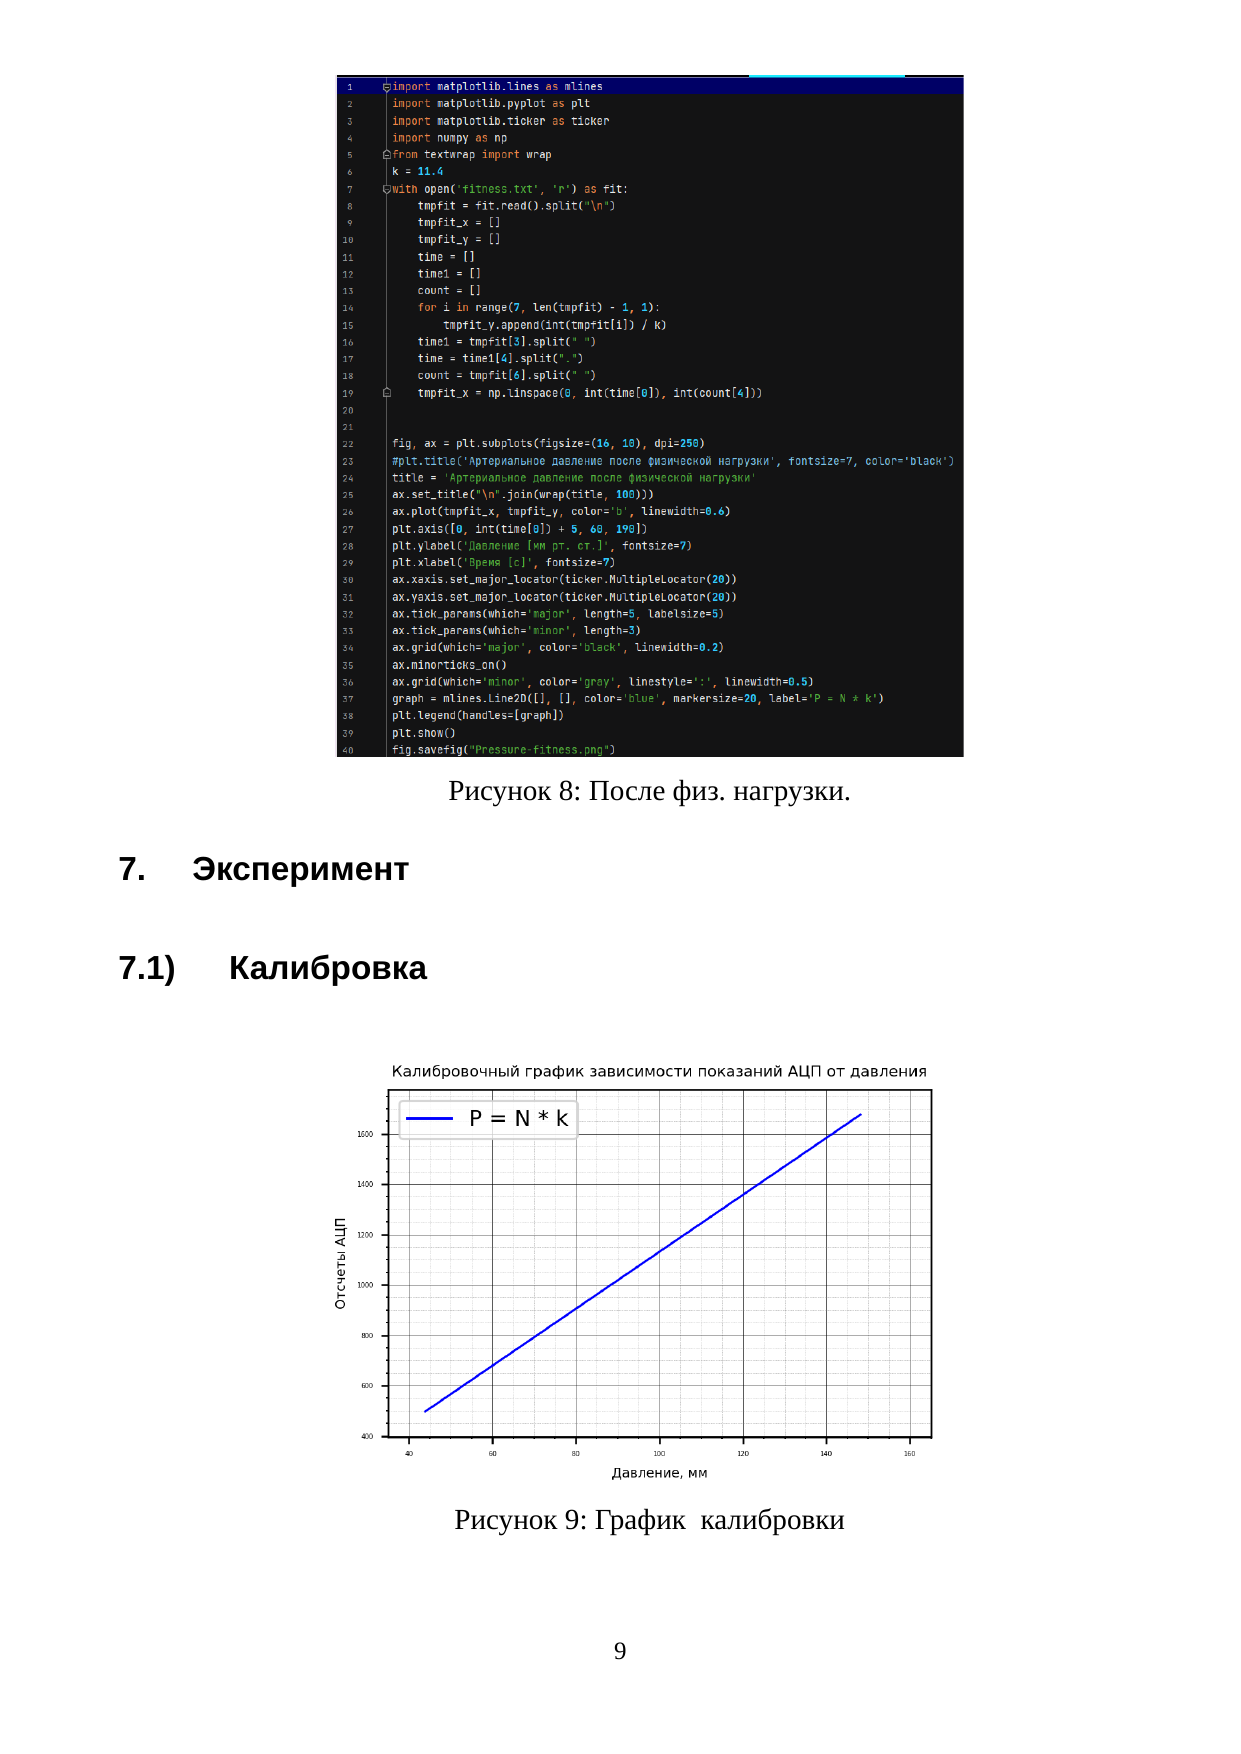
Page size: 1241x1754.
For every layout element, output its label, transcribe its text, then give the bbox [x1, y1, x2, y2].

text Рисунок 9: График калибровки [177, 1502, 1063, 1536]
text Рисунок 8: После физ. нагрузки. [177, 773, 1063, 807]
subtitle Калибровка [118, 948, 1122, 987]
subtitle Эксперимент [118, 848, 1122, 887]
